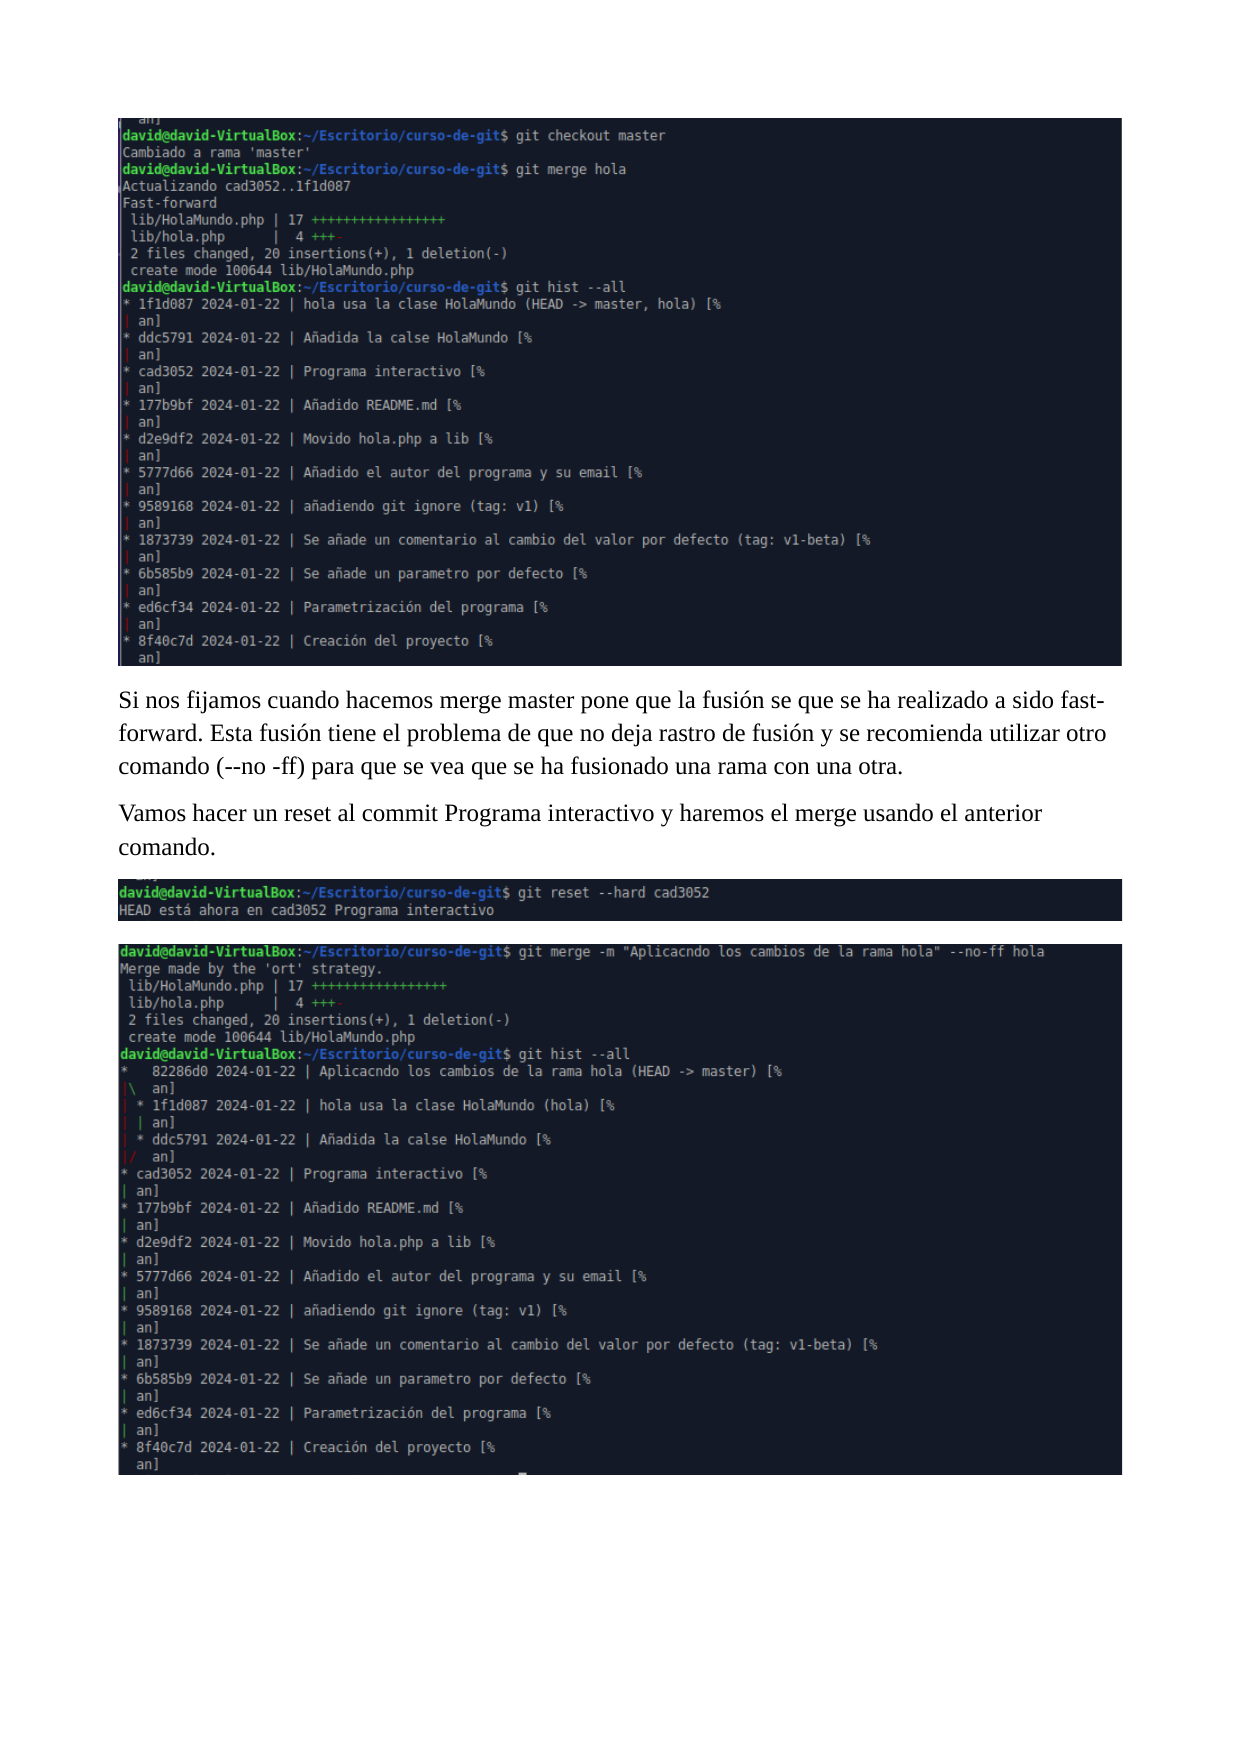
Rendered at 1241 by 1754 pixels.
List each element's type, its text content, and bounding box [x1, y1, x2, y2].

picture [118, 118, 1123, 666]
picture [118, 944, 1123, 1475]
picture [118, 879, 1123, 921]
text Vamos hacer un reset al commit Programa interactivo y haremos el merge usando el anterior comando. [118, 798, 1122, 860]
text Si nos fijamos cuando hacemos merge master pone que la fusión se que se ha realizado a sido fast-forward. Esta fusión tiene el problema de que no deja rastro de fusión y se recomienda utilizar otro comando (--no -ff) para que se vea que se ha fusionado una rama con una otra. [118, 685, 1122, 780]
